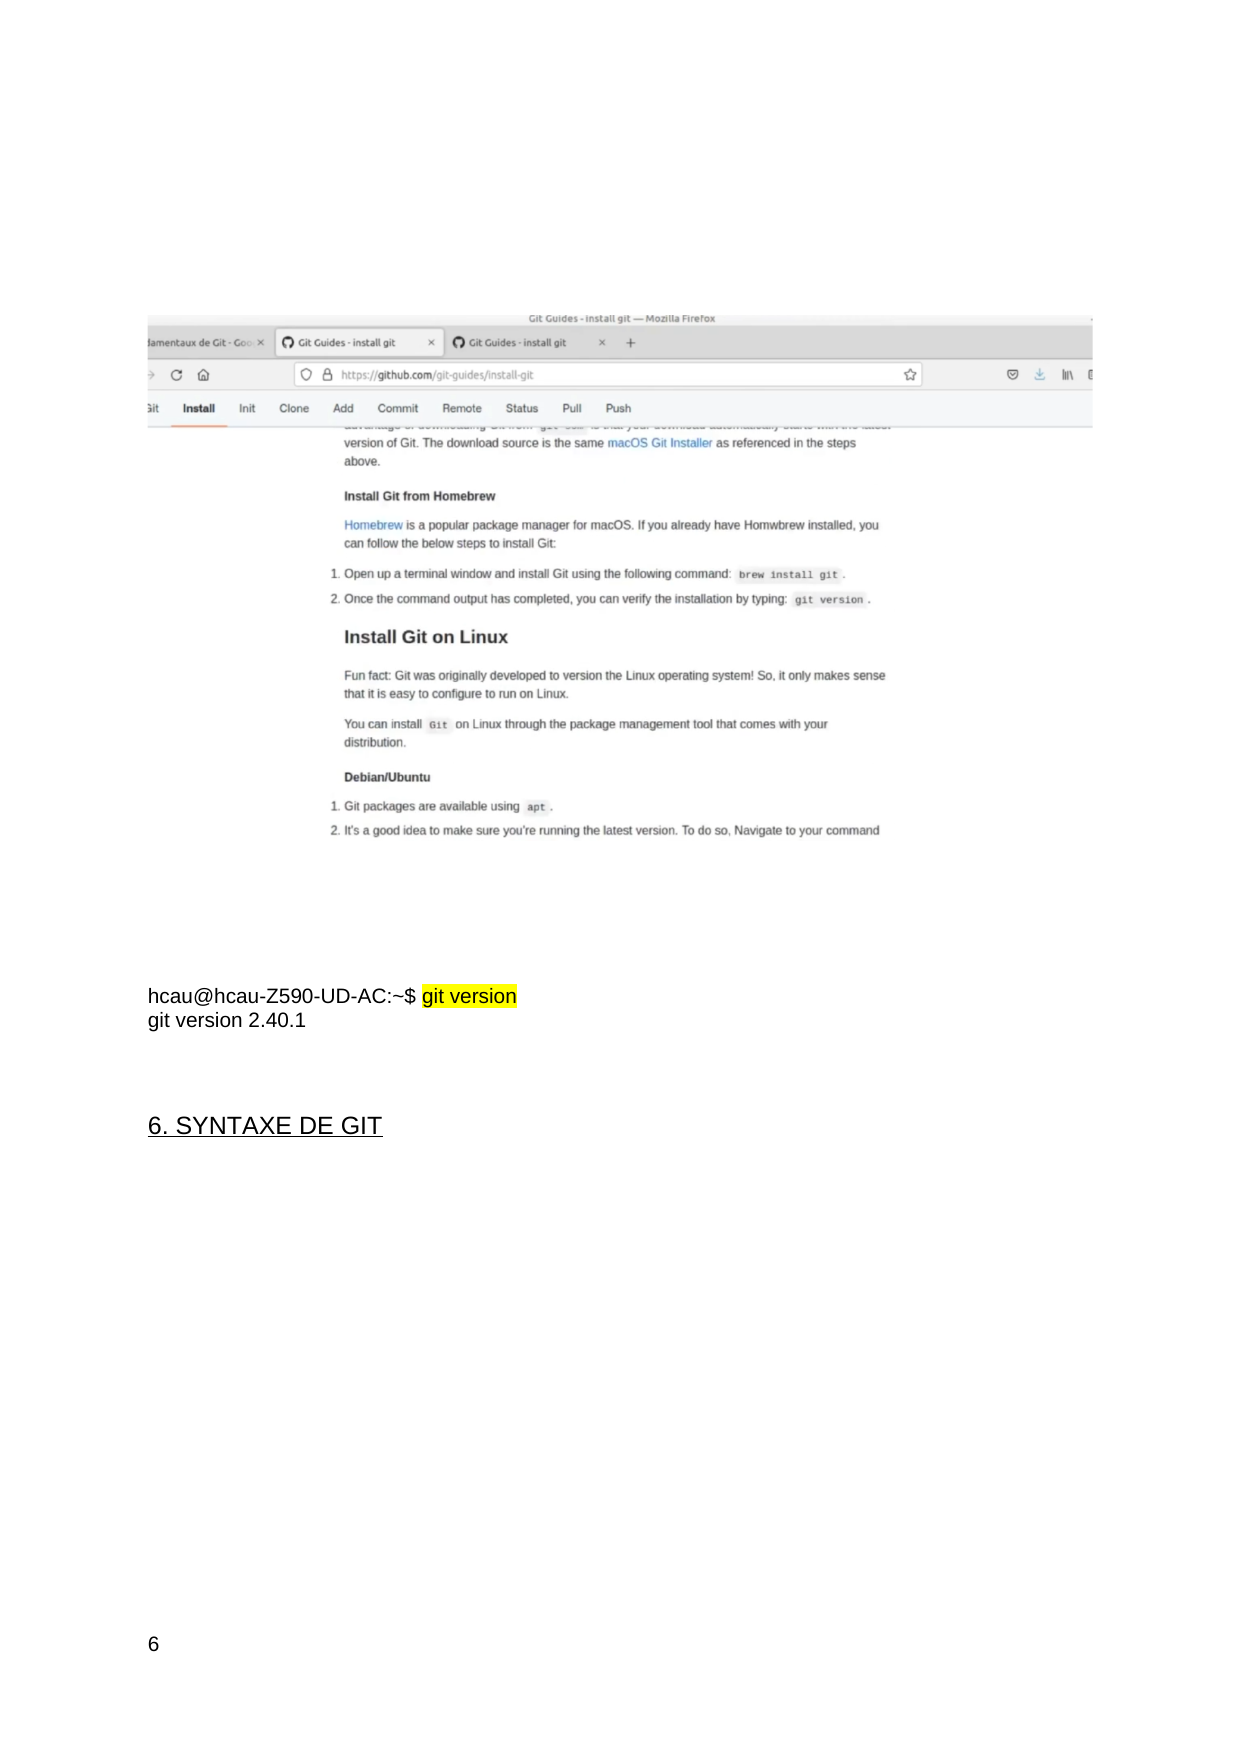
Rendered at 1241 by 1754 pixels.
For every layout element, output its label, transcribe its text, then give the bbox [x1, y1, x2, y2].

picture [147, 315, 1093, 841]
text hcau@hcau-Z590-UD-AC:~$ git version [148, 984, 1093, 1008]
text git version 2.40.1 [148, 1008, 1093, 1032]
subtitle 6. Syntaxe de Git [148, 1111, 1093, 1140]
